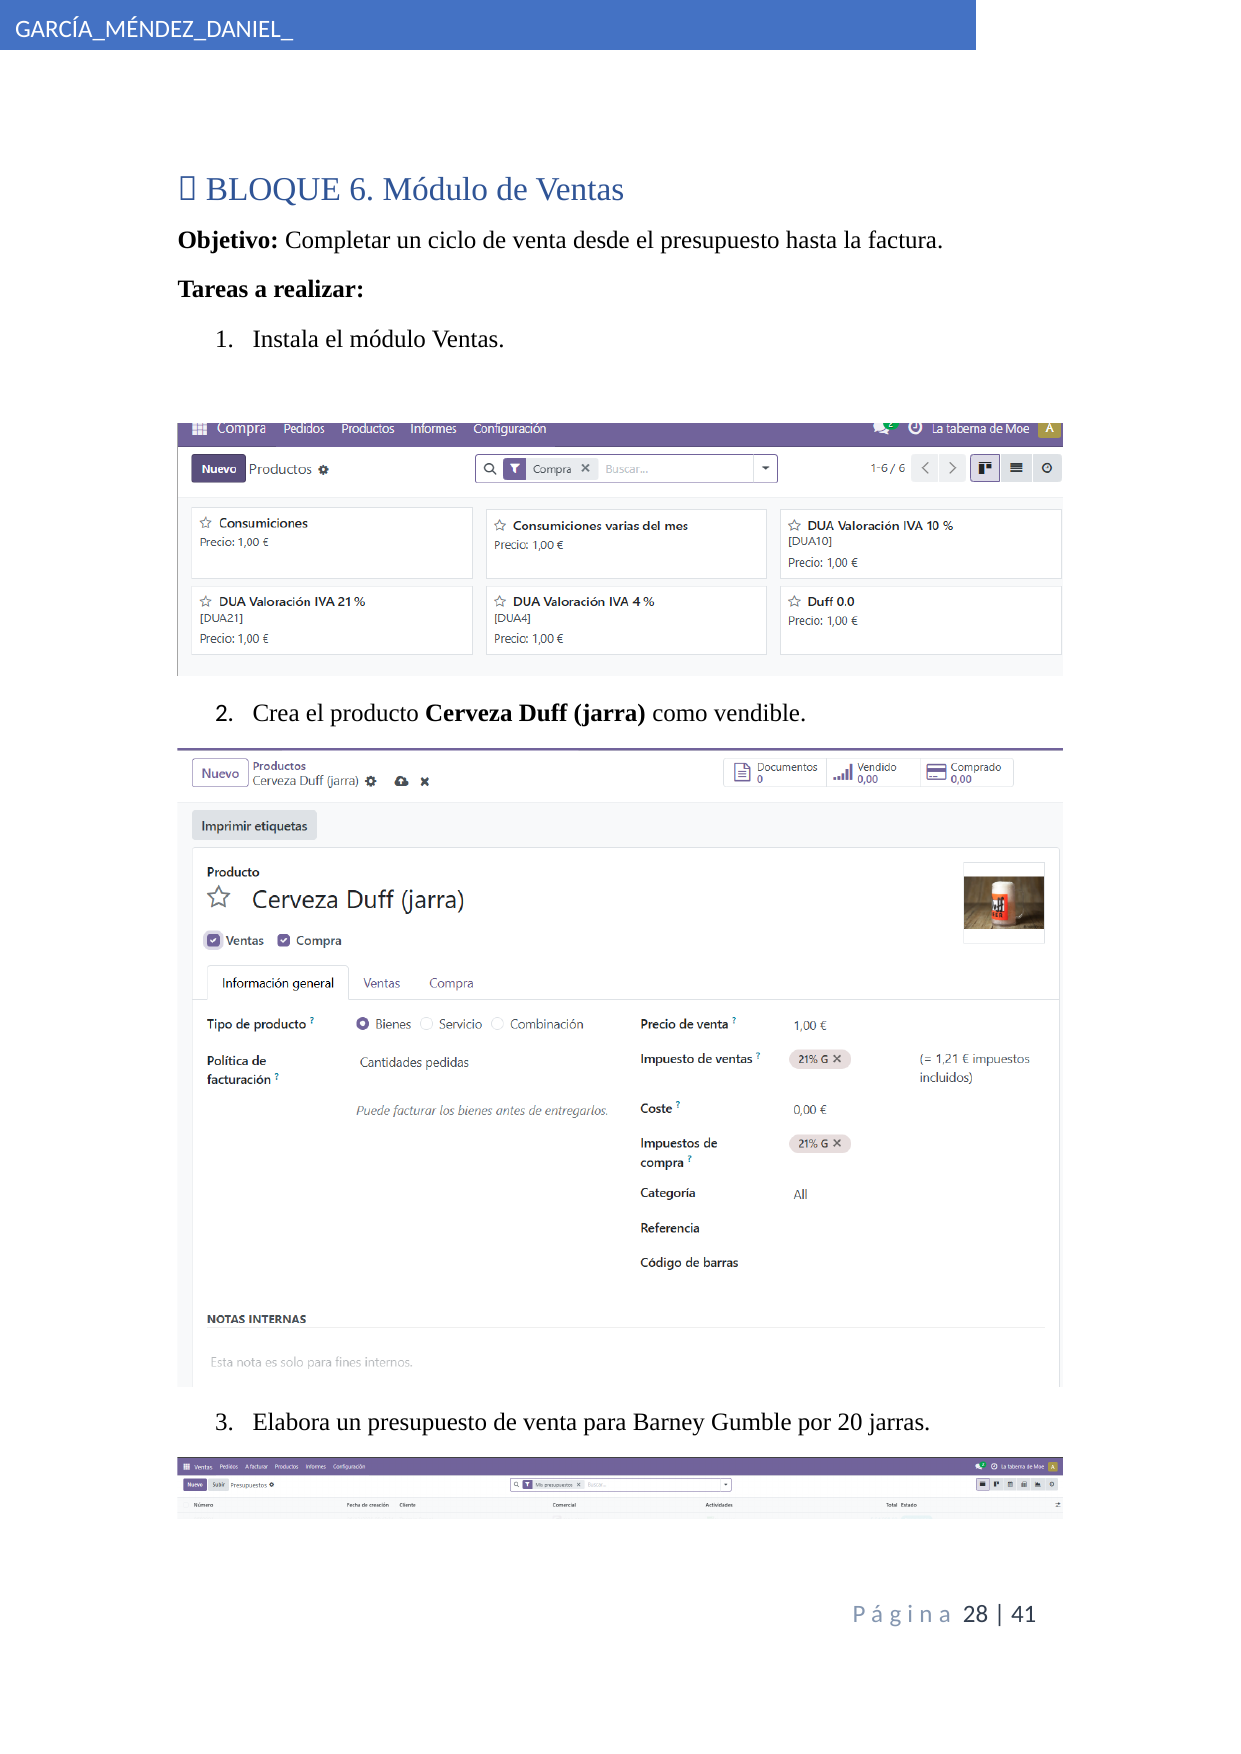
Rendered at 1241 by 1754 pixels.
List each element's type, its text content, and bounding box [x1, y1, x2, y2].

list Crea el producto Cerveza Duff (jarra) como vendible. [215, 697, 1063, 727]
text Objetivo: Completar un ciclo de venta desde el presupuesto hasta la factura. [177, 225, 1063, 253]
list Elabora un presupuesto de venta para Barney Gumble por 20 jarras. [215, 1407, 1063, 1436]
subtitle 🔹 BLOQUE 6. Módulo de Ventas [177, 164, 1063, 210]
text Tareas a realizar: [177, 274, 1063, 303]
list Instala el módulo Ventas. [215, 324, 1063, 353]
